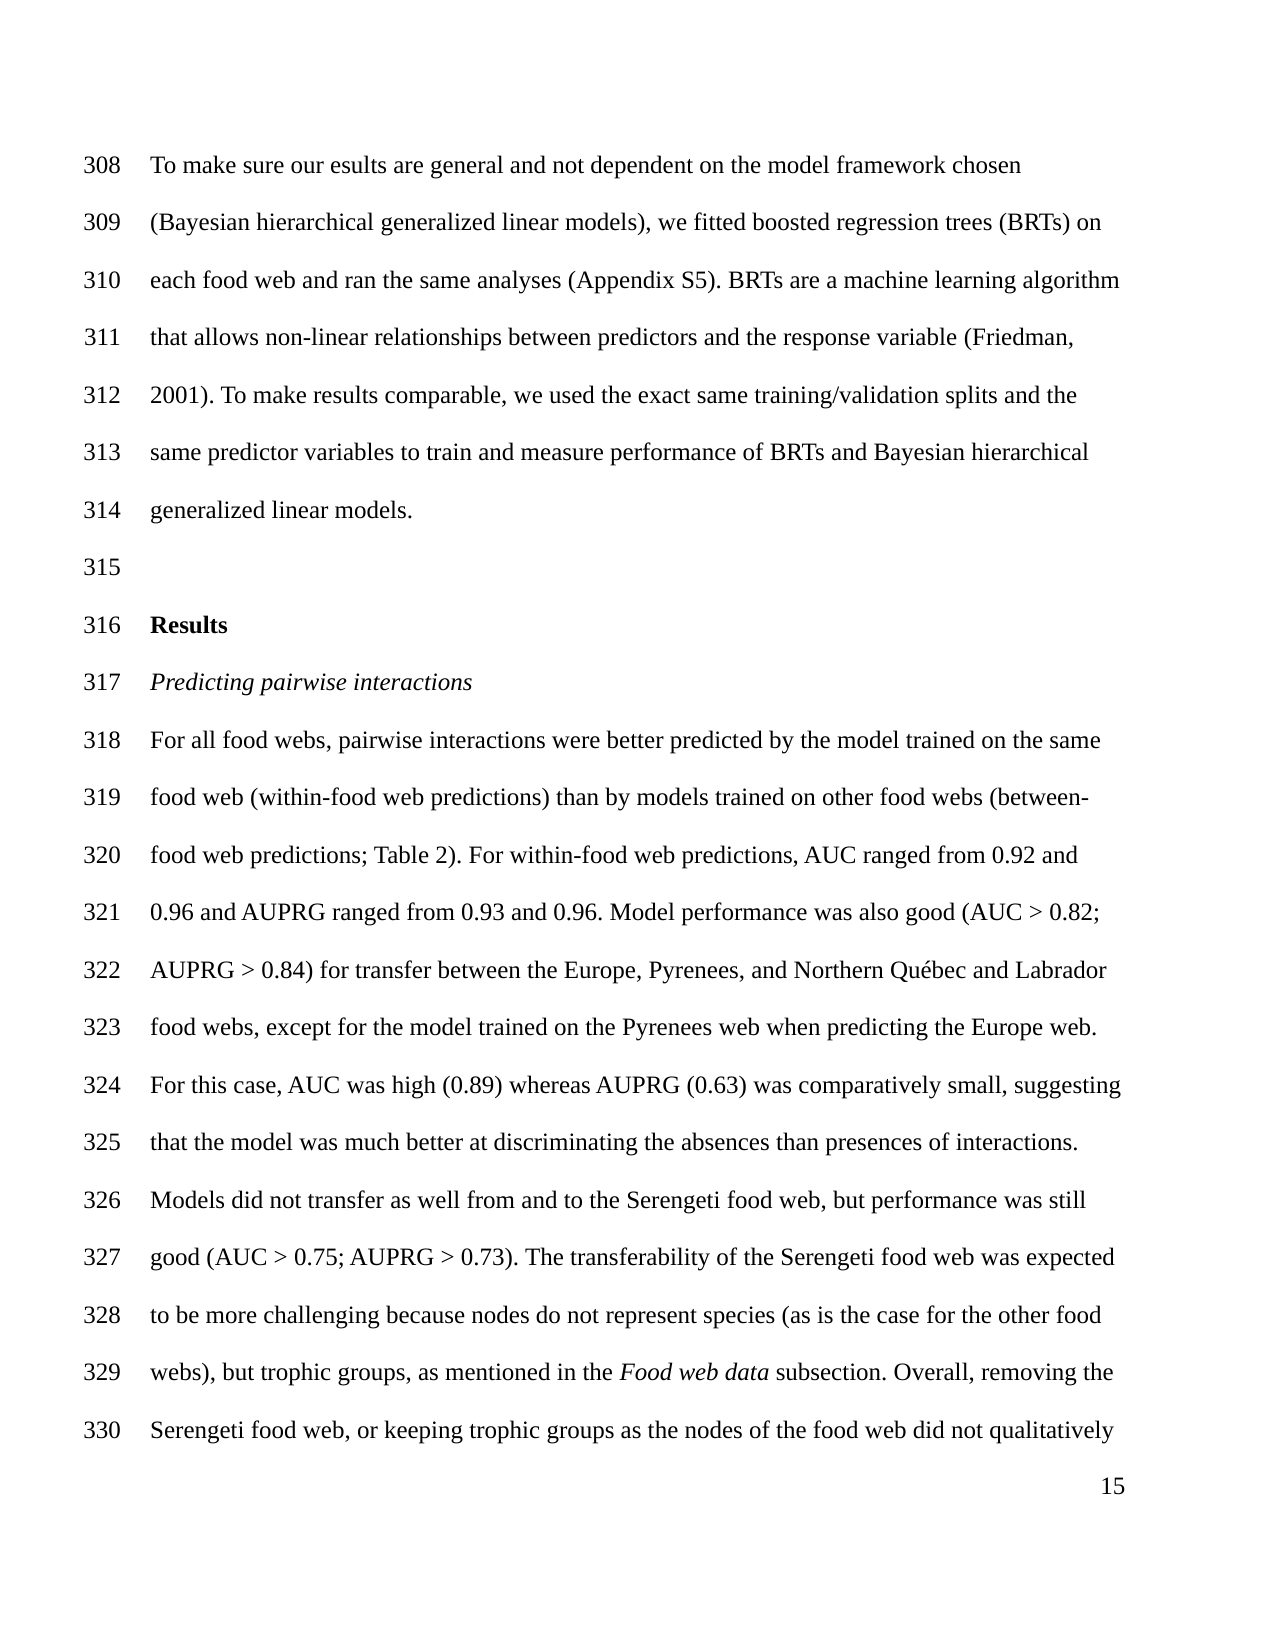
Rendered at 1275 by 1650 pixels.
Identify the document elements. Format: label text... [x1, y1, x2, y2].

text Predicting pairwise interactions [150, 667, 1125, 696]
text For all food webs, pairwise interactions were better predicted by the model trained on the same food web (within-food web predictions) than by models trained on other food webs (between-food web predictions; Table 2). For within-food web predictions, AUC ranged from 0.92 and 0.96 and AUPRG ranged from 0.93 and 0.96. Model performance was also good (AUC > 0.82; AUPRG > 0.84) for transfer between the Europe, Pyrenees, and Northern Québec and Labrador food webs, except for the model trained on the Pyrenees web when predicting the Europe web. For this case, AUC was high (0.89) whereas AUPRG (0.63) was comparatively small, suggesting that the model was much better at discriminating the absences than presences of interactions. Models did not transfer as well from and to the Serengeti food web, but performance was still good (AUC > 0.75; AUPRG > 0.73). The transferability of the Serengeti food web was expected to be more challenging because nodes do not represent species (as is the case for the other food webs), but trophic groups, as mentioned in the Food web data subsection. Overall, removing the Serengeti food web, or keeping trophic groups as the nodes of the food web did not qualitatively [150, 725, 1125, 1444]
text Results [150, 610, 1125, 639]
text To make sure our esults are general and not dependent on the model framework chosen (Bayesian hierarchical generalized linear models), we fitted boosted regression trees (BRTs) on each food web and ran the same analyses (Appendix S5). BRTs are a machine learning algorithm that allows non-linear relationships between predictors and the response variable (Friedman, 2001). To make results comparable, we used the exact same training/validation splits and the same predictor variables to train and measure performance of BRTs and Bayesian hierarchical generalized linear models. [150, 150, 1125, 524]
